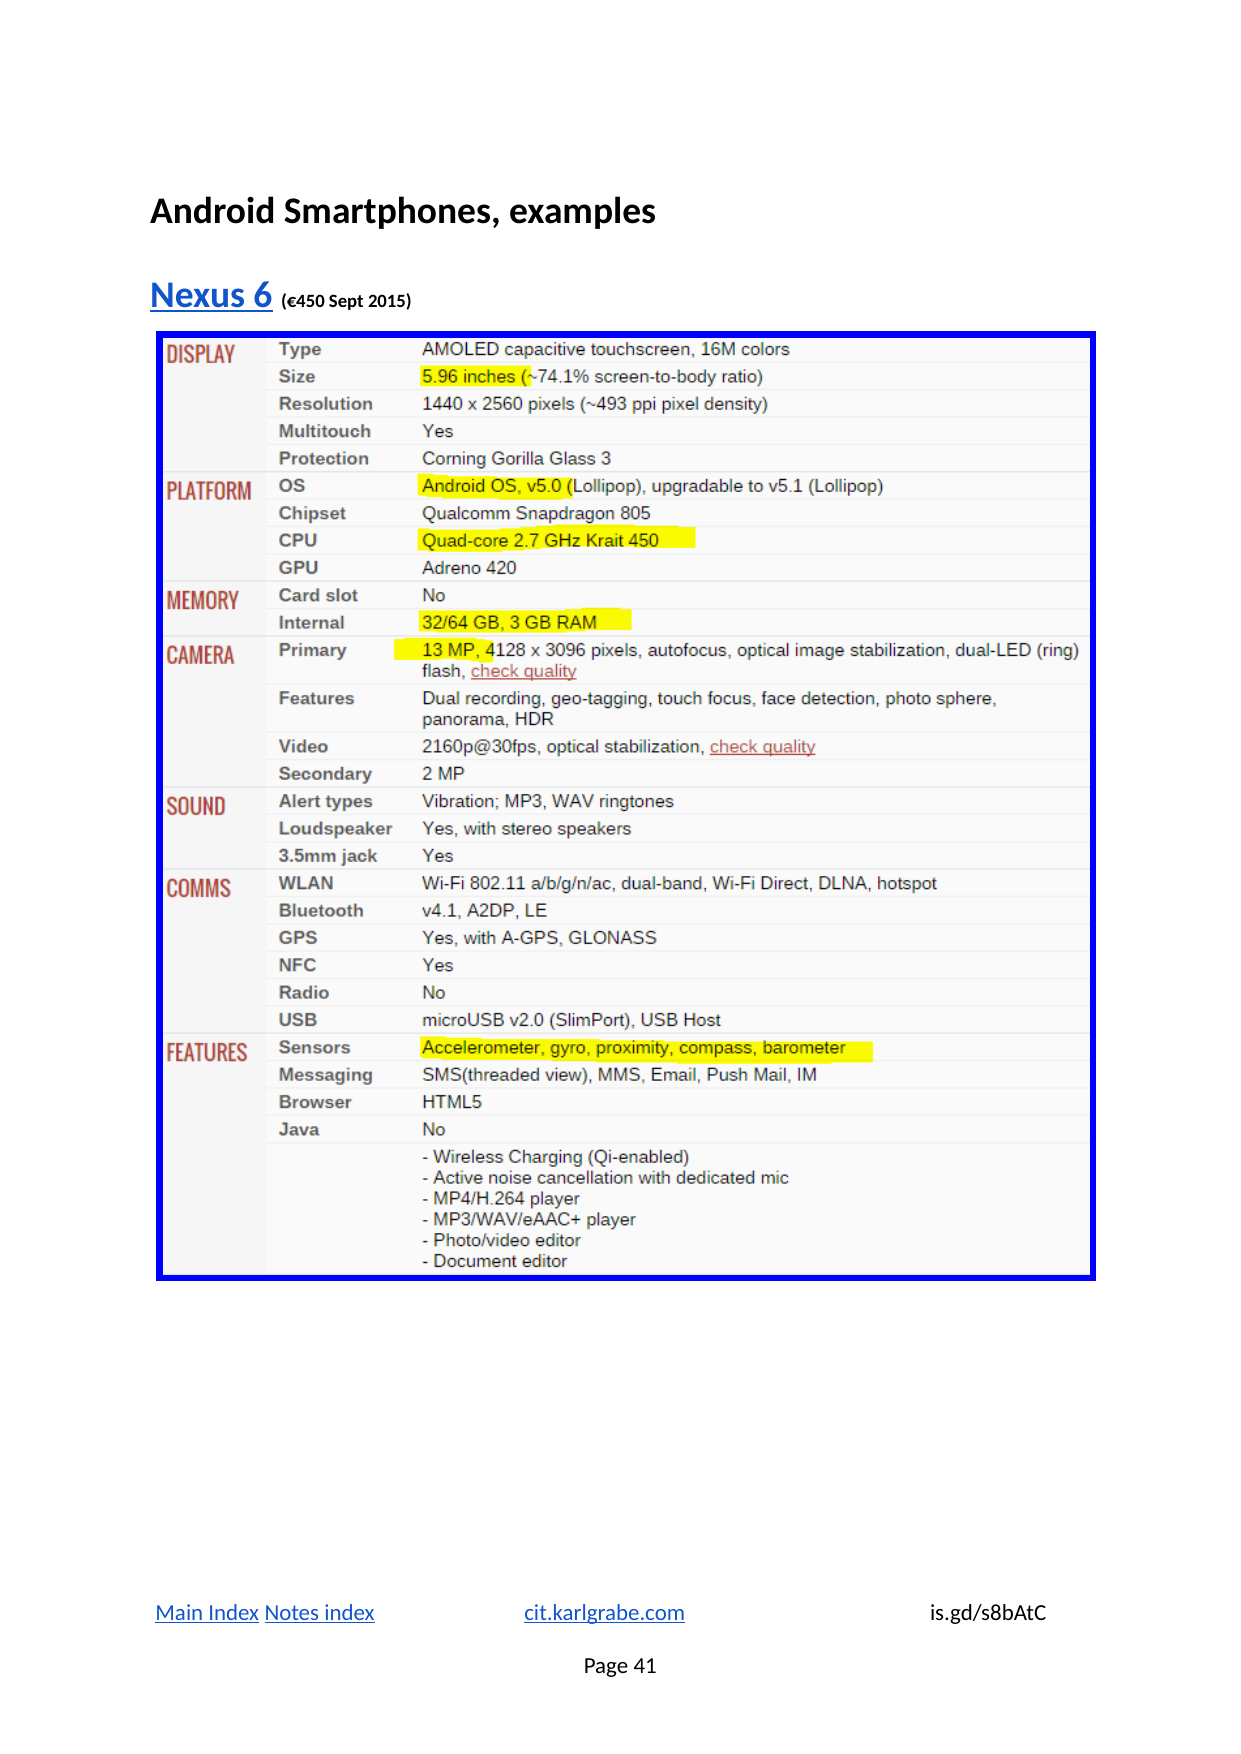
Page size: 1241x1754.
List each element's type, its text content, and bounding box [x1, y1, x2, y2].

subtitle Nexus 6 (€450 Sept 2015) [150, 271, 1090, 317]
picture [163, 338, 1090, 1275]
subtitle Android Smartphones, examples [150, 187, 1090, 233]
